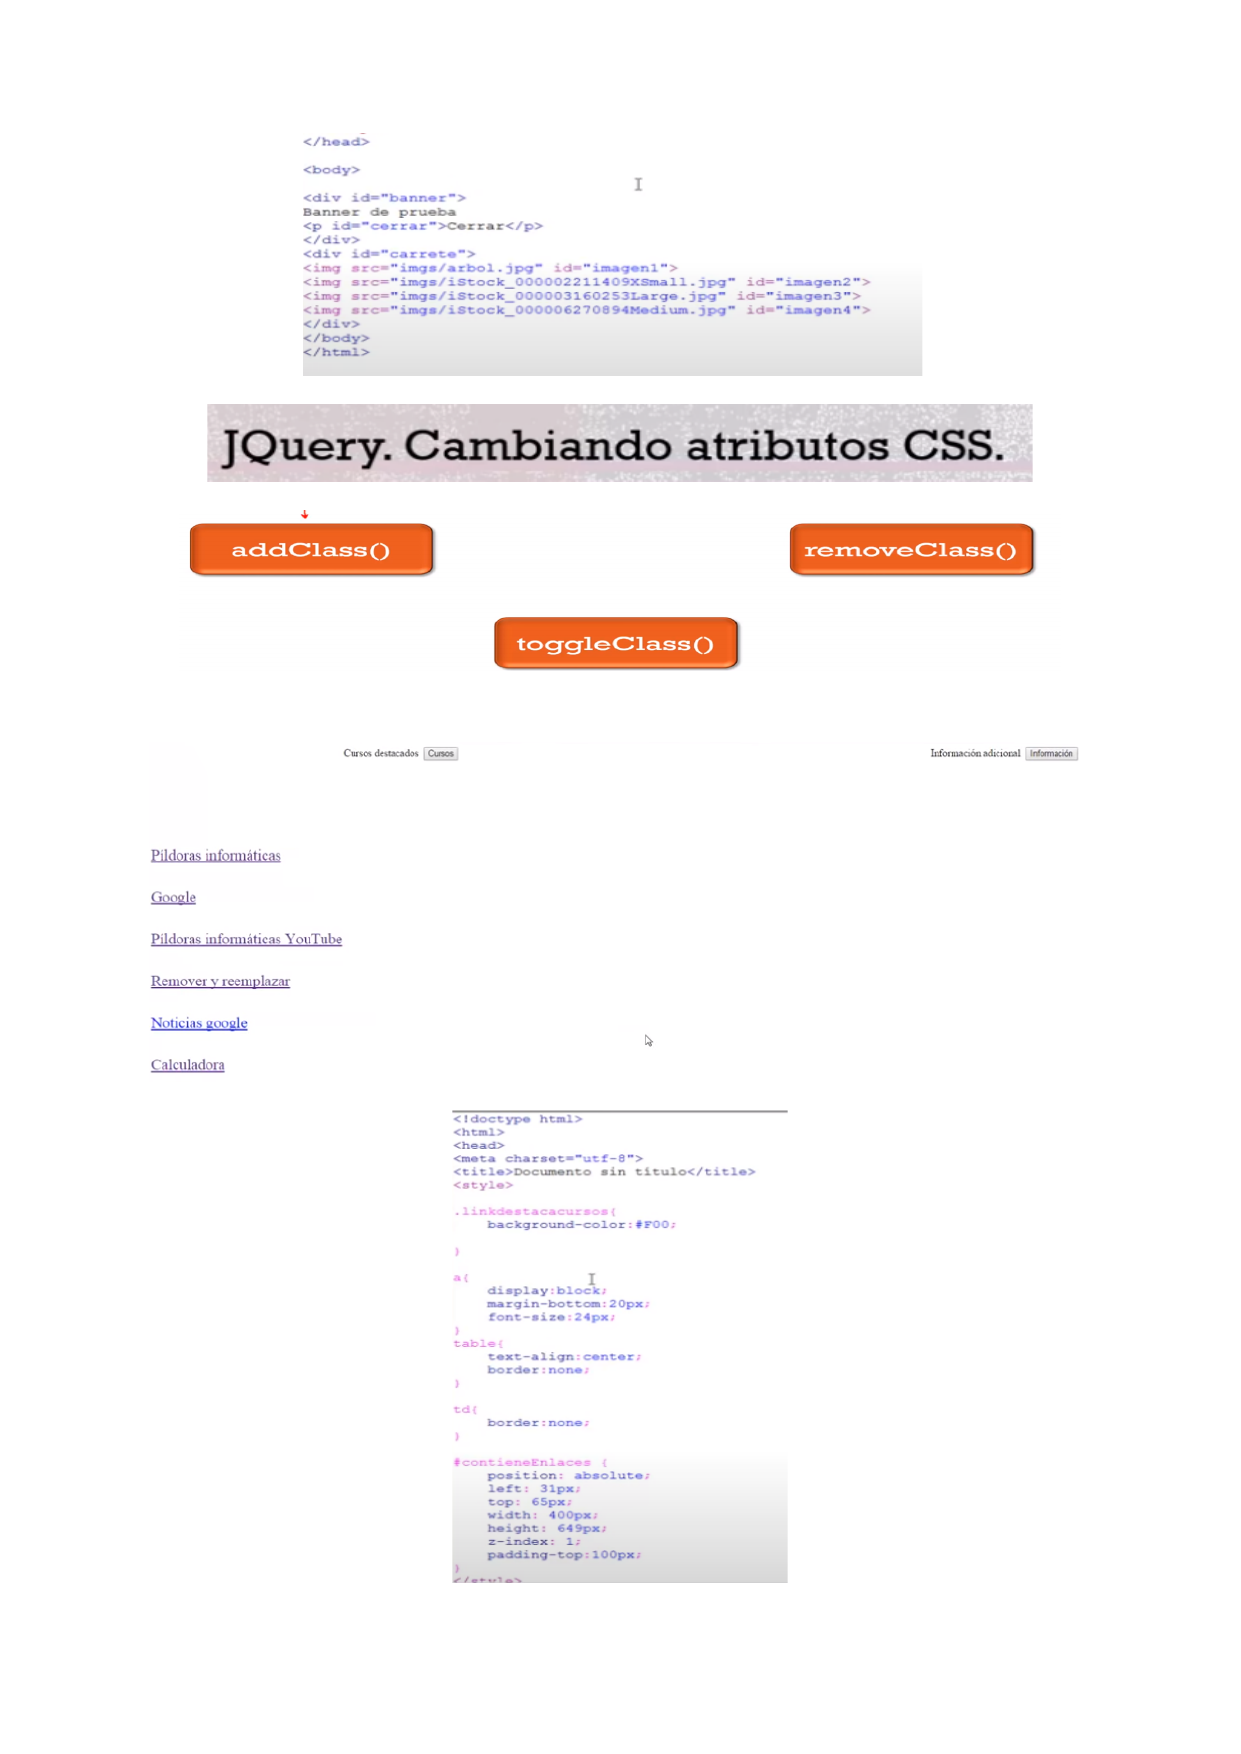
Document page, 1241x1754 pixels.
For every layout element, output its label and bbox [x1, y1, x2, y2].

picture [303, 133, 923, 376]
picture [452, 1110, 788, 1583]
picture [207, 404, 1033, 482]
picture [179, 510, 1061, 671]
picture [148, 742, 1100, 1082]
